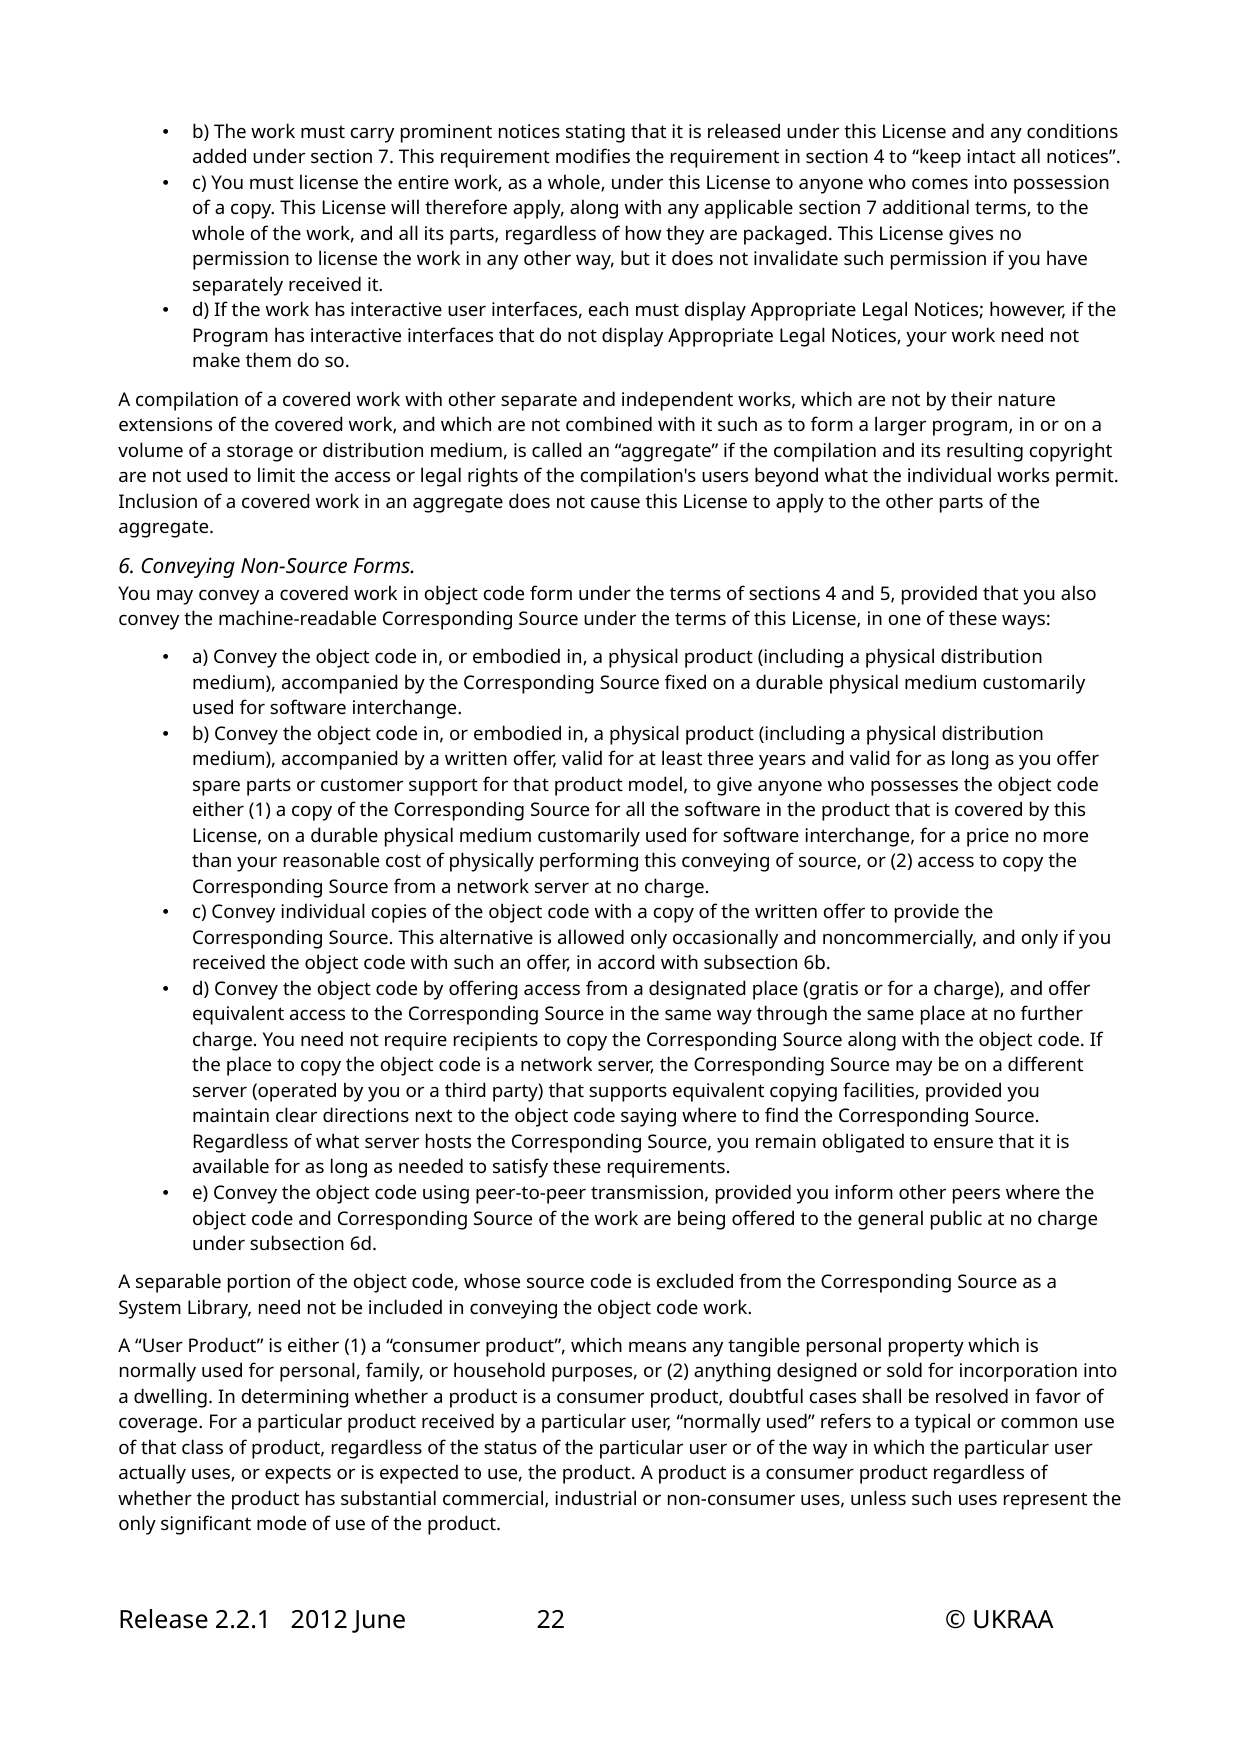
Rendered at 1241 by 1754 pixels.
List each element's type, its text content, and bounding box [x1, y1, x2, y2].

text You may convey a covered work in object code form under the terms of sections 4 and 5, provided that you also convey the machine-readable Corresponding Source under the terms of this License, in one of these ways: [118, 580, 1122, 631]
list b) Convey the object code in, or embodied in, a physical product (including a physical distribution medium), accompanied by a written offer, valid for at least three years and valid for as long as you offer spare parts or customer support for that product model, to give anyone who possesses the object code either (1) a copy of the Corresponding Source for all the software in the product that is covered by this License, on a durable physical medium customarily used for software interchange, for a price no more than your reasonable cost of physically performing this conveying of source, or (2) access to copy the Corresponding Source from a network server at no charge. [162, 720, 1122, 899]
text A separable portion of the object code, whose source code is excluded from the Corresponding Source as a System Library, need not be included in conveying the object code work. [118, 1268, 1122, 1319]
text A compilation of a covered work with other separate and independent works, which are not by their nature extensions of the covered work, and which are not combined with it such as to form a larger program, in or on a volume of a storage or distribution medium, is called an “aggregate” if the compilation and its resulting copyright are not used to limit the access or legal rights of the compilation's users beyond what the individual works permit. Inclusion of a covered work in an aggregate does not cause this License to apply to the other parts of the aggregate. [118, 386, 1122, 539]
list d) Convey the object code by offering access from a designated place (gratis or for a charge), and offer equivalent access to the Corresponding Source in the same way through the same place at no further charge. You need not require recipients to copy the Corresponding Source along with the object code. If the place to copy the object code is a network server, the Corresponding Source may be on a different server (operated by you or a third party) that supports equivalent copying facilities, provided you maintain clear directions next to the object code saying where to find the Corresponding Source. Regardless of what server hosts the Corresponding Source, you remain obligated to ensure that it is available for as long as needed to satisfy these requirements. [162, 975, 1122, 1179]
list c) You must license the entire work, as a whole, under this License to anyone who comes into possession of a copy. This License will therefore apply, along with any applicable section 7 additional terms, to the whole of the work, and all its parts, regardless of how they are packaged. This License gives no permission to license the work in any other way, but it does not invalidate such permission if you have separately received it. [162, 169, 1122, 297]
list b) The work must carry prominent notices stating that it is released under this License and any conditions added under section 7. This requirement modifies the requirement in section 4 to “keep intact all notices”. [162, 118, 1122, 169]
subtitle 6. Conveying Non-Source Forms. [118, 551, 1122, 580]
list d) If the work has interactive user interfaces, each must display Appropriate Legal Notices; however, if the Program has interactive interfaces that do not display Appropriate Legal Notices, your work need not make them do so. [162, 297, 1122, 373]
list a) Convey the object code in, or embodied in, a physical product (including a physical distribution medium), accompanied by the Corresponding Source fixed on a durable physical medium customarily used for software interchange. [162, 643, 1122, 720]
list c) Convey individual copies of the object code with a copy of the written offer to provide the Corresponding Source. This alternative is allowed only occasionally and noncommercially, and only if you received the object code with such an offer, in accord with subsection 6b. [162, 899, 1122, 975]
list e) Convey the object code using peer-to-peer transmission, provided you inform other peers where the object code and Corresponding Source of the work are being offered to the general public at no charge under subsection 6d. [162, 1179, 1122, 1256]
text A “User Product” is either (1) a “consumer product”, which means any tangible personal property which is normally used for personal, family, or household purposes, or (2) anything designed or sold for incorporation into a dwelling. In determining whether a product is a consumer product, doubtful cases shall be resolved in favor of coverage. For a particular product received by a particular user, “normally used” refers to a typical or common use of that class of product, regardless of the status of the particular user or of the way in which the particular user actually uses, or expects or is expected to use, the product. A product is a consumer product regardless of whether the product has substantial commercial, industrial or non-consumer uses, unless such uses represent the only significant mode of use of the product. [118, 1332, 1122, 1536]
